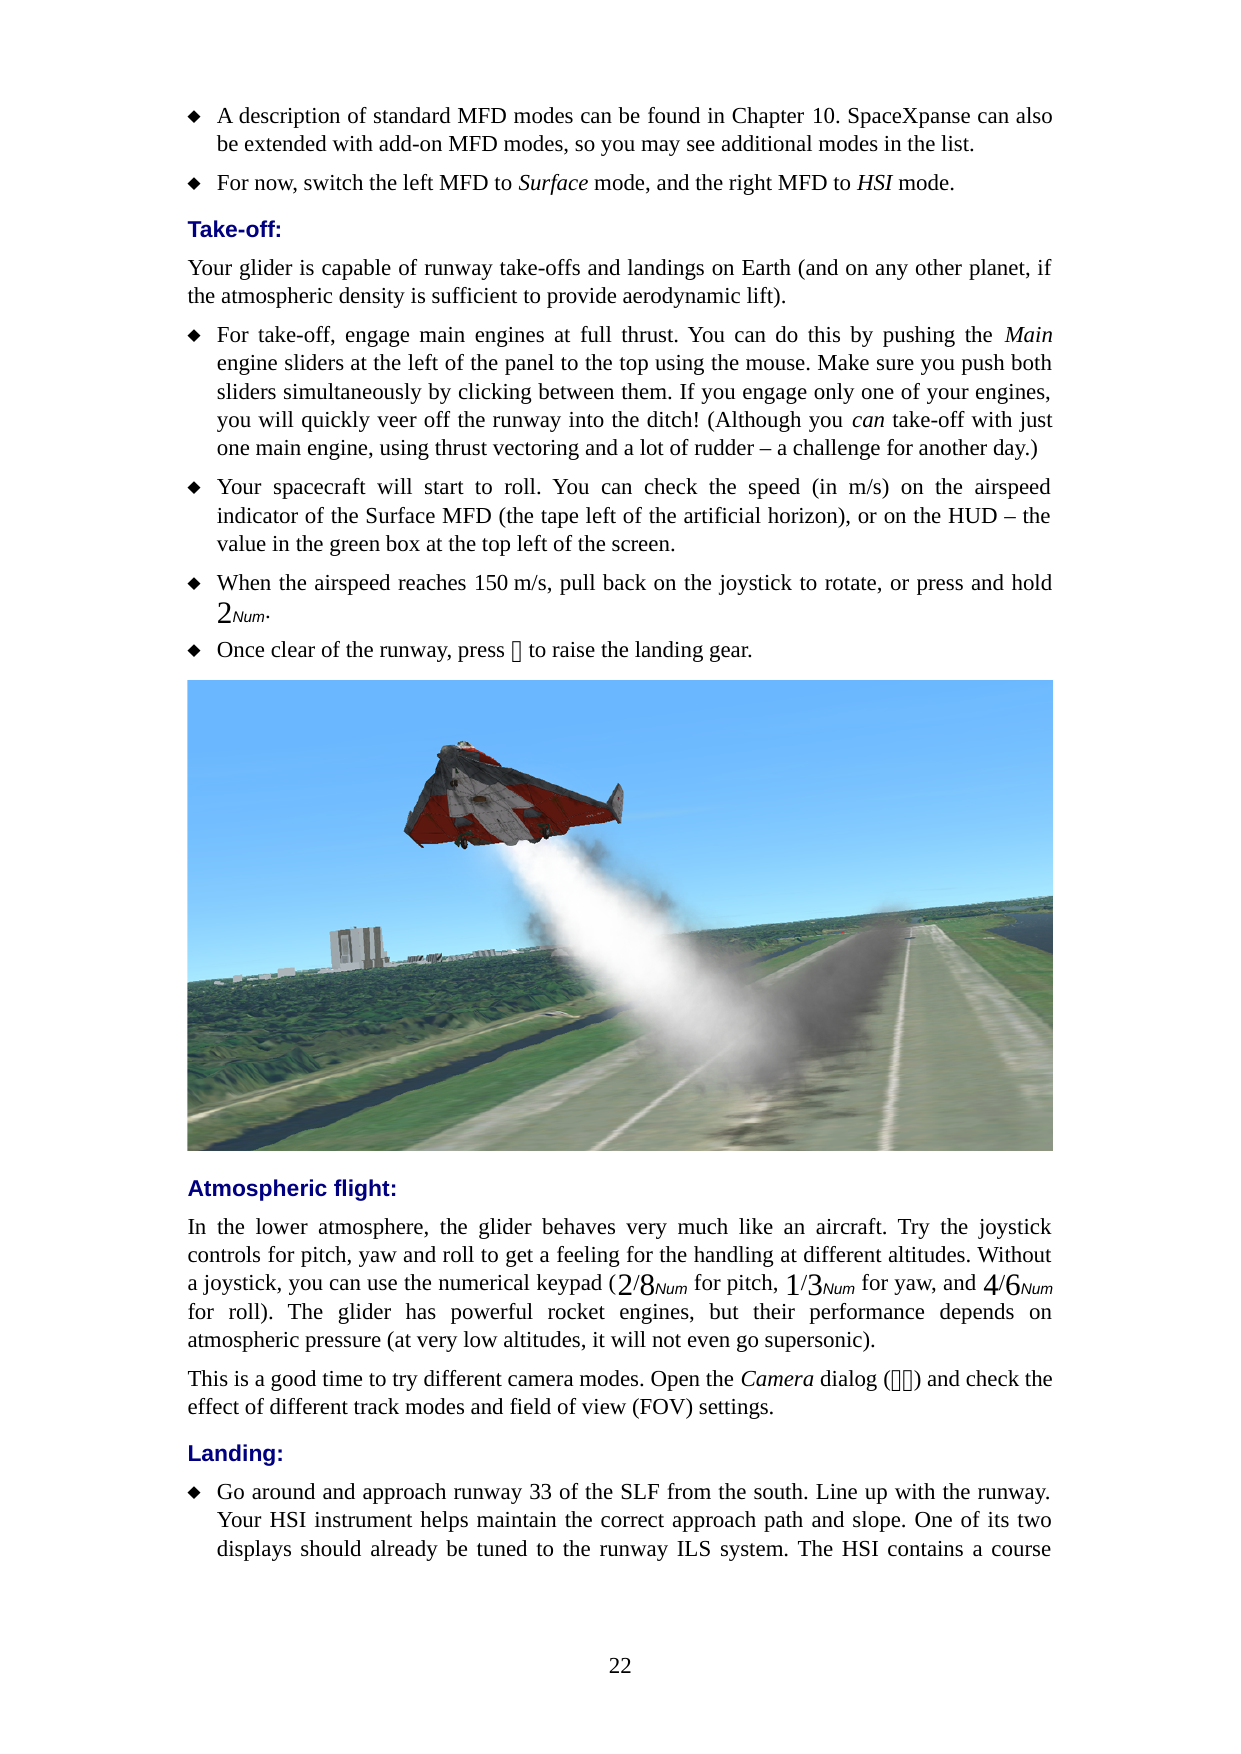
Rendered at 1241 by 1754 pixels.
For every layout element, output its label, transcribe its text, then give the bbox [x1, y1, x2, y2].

list A description of standard MFD modes can be found in Chapter 10. SpaceXpanse can also be extended with add-on MFD modes, so you may see additional modes in the list. [187, 100, 1053, 157]
picture [187, 680, 1053, 1151]
list When the airspeed reaches 150 m/s, pull back on the joystick to rotate, or press and hold Num. [187, 568, 1053, 624]
text Your glider is capable of runway take-offs and landings on Earth (and on any other planet, if the atmospheric density is sufficient to provide aerodynamic lift). [187, 252, 1053, 309]
list For take-off, engage main engines at full thrust. You can do this by pushing the Main engine sliders at the left of the panel to the top using the mouse. Make sure you push both sliders simultaneously by clicking between them. If you engage only one of your engines, you will quickly veer off the runway into the ditch! (Although you can take-off with just one main engine, using thrust vectoring and a lot of rudder – a challenge for another day.) [187, 320, 1053, 461]
list Your spacecraft will start to roll. You can check the speed (in m/s) on the airspeed indicator of the Surface MFD (the tape left of the artificial horizon), or on the HUD – the value in the green box at the top left of the screen. [187, 472, 1053, 557]
list For now, switch the left MFD to Surface mode, and the right MFD to HSI mode. [187, 168, 1053, 196]
text This is a good time to try different camera modes. Open the Camera dialog () and check the effect of different track modes and field of view (FOV) settings. [187, 1364, 1053, 1420]
subtitle Landing: [187, 1440, 1053, 1466]
text In the lower atmosphere, the glider behaves very much like an aircraft. Try the joystick controls for pitch, yaw and roll to get a feeling for the handling at different altitudes. Without a joystick, you can use the numerical keypad (/8Num for pitch, 1/3Num for yaw, and 4/6Num for roll). The glider has powerful rocket engines, but their performance depends on atmospheric pressure (at very low altitudes, it will not even go supersonic). [187, 1211, 1053, 1353]
list Once clear of the runway, press  to raise the landing gear. [187, 635, 1053, 663]
subtitle Atmospheric flight: [187, 1151, 1053, 1201]
list Go around and approach runway 33 of the SLF from the south. Line up with the runway. Your HSI instrument helps maintain the correct approach path and slope. One of its two displays should already be tuned to the runway ILS system. The HSI contains a course pointer, deviation and glideslope indicator. It works like a standard aircraft instrument, so you may already be familiar with its use. If not, check Chapter 10.5 for details. [187, 1477, 1053, 1562]
subtitle Take-off: [187, 216, 1053, 242]
